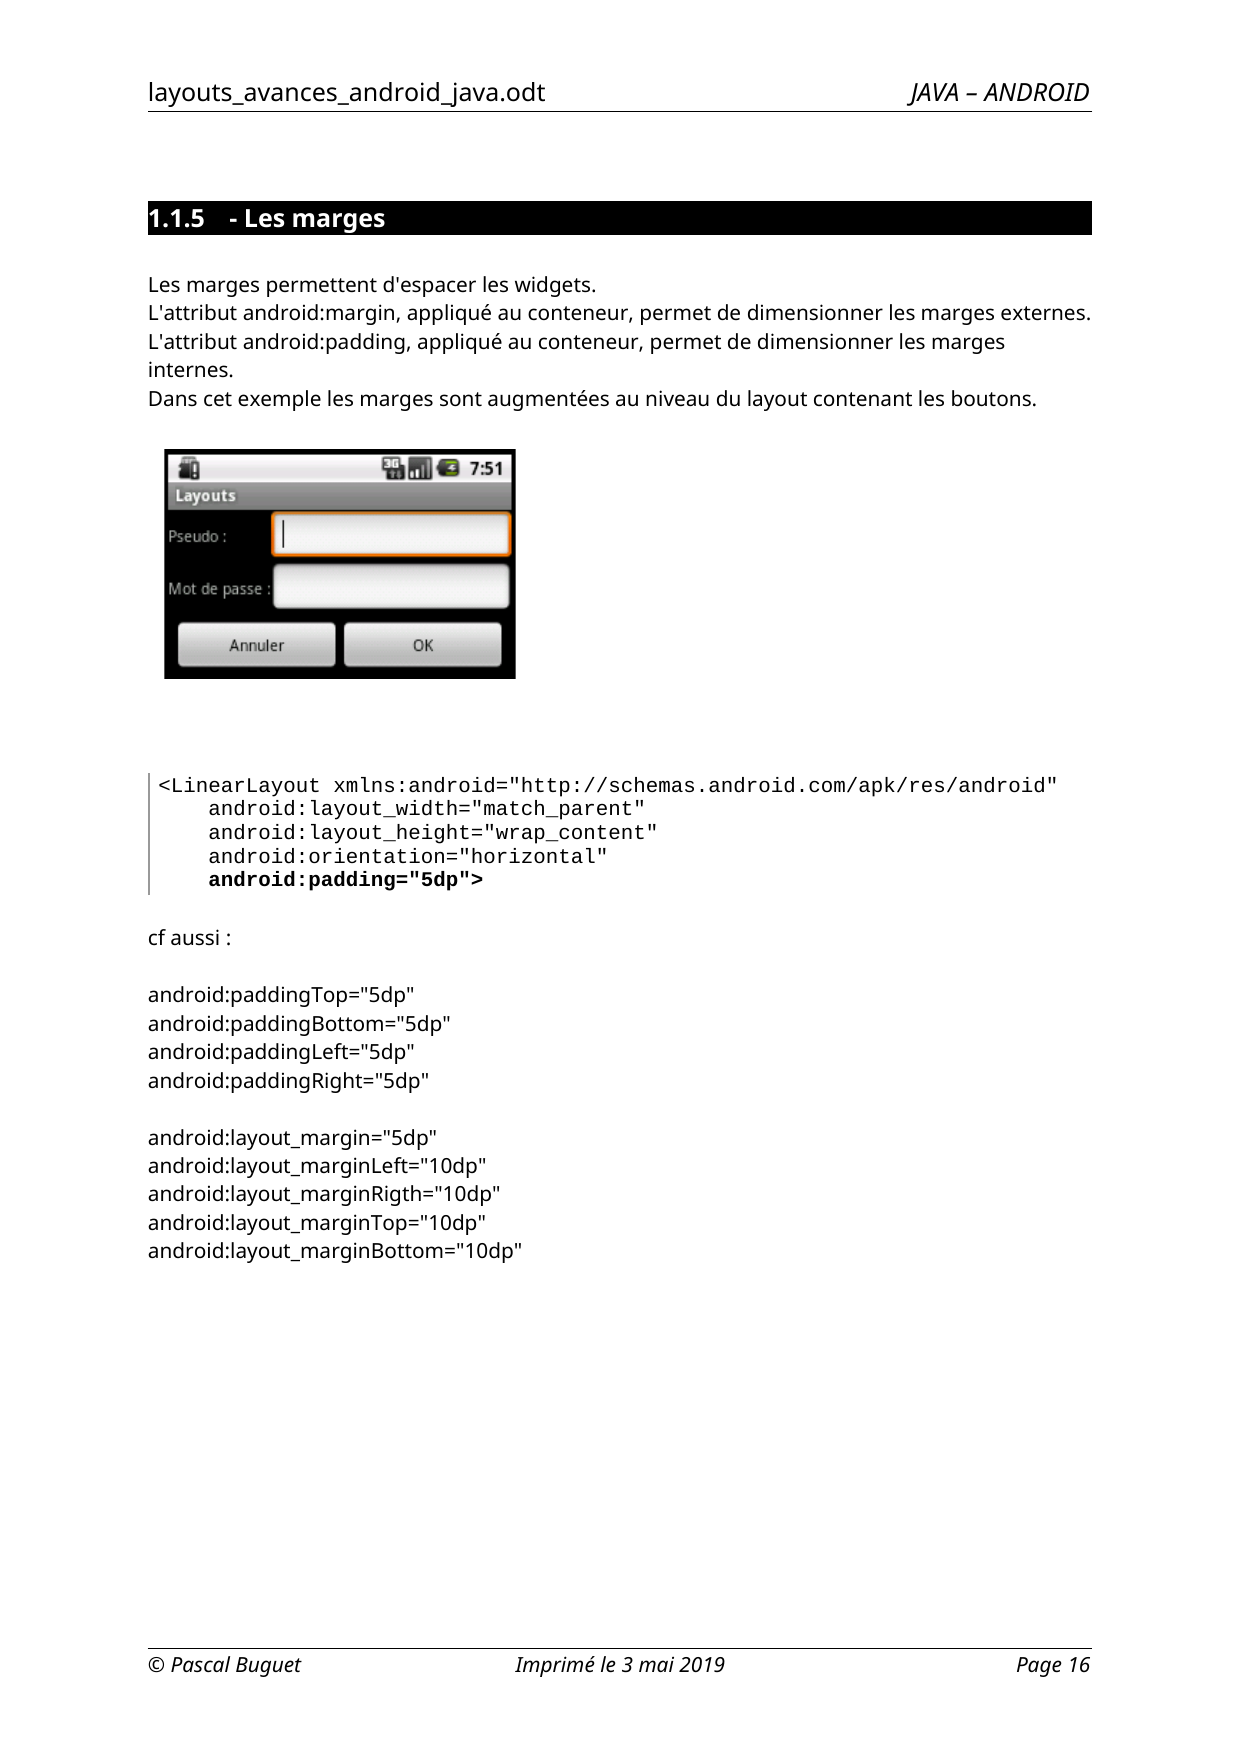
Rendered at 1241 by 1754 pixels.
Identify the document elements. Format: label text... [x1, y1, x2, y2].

text android:layout_marginLeft="10dp" [148, 1151, 1092, 1179]
text L'attribut android:padding, appliqué au conteneur, permet de dimensionner les marges internes. [148, 327, 1092, 384]
text android:paddingRight="5dp" [148, 1066, 1092, 1094]
text android:layout_width="match_parent" [150, 798, 1092, 822]
text android:paddingTop="5dp" [148, 980, 1092, 1009]
text android:paddingBottom="5dp" [148, 1009, 1092, 1037]
text android:layout_marginTop="10dp" [148, 1208, 1092, 1236]
text <LinearLayout xmlns:android="http://schemas.android.com/apk/res/android" [150, 773, 1092, 798]
subtitle - Les marges [148, 201, 1092, 235]
text android:orientation="horizontal" [150, 846, 1092, 869]
text android:layout_height="wrap_content" [150, 822, 1092, 846]
text cf aussi : [148, 923, 1092, 952]
text android:layout_margin="5dp" [148, 1123, 1092, 1151]
text Les marges permettent d'espacer les widgets. [148, 270, 1092, 298]
text android:layout_marginBottom="10dp" [148, 1236, 1092, 1265]
text android:paddingLeft="5dp" [148, 1037, 1092, 1066]
text L'attribut android:margin, appliqué au conteneur, permet de dimensionner les marges externes. [148, 298, 1092, 327]
text android:layout_marginRigth="10dp" [148, 1179, 1092, 1208]
text android:padding="5dp"> [150, 869, 1092, 895]
text Dans cet exemple les marges sont augmentées au niveau du layout contenant les boutons. [148, 384, 1092, 412]
